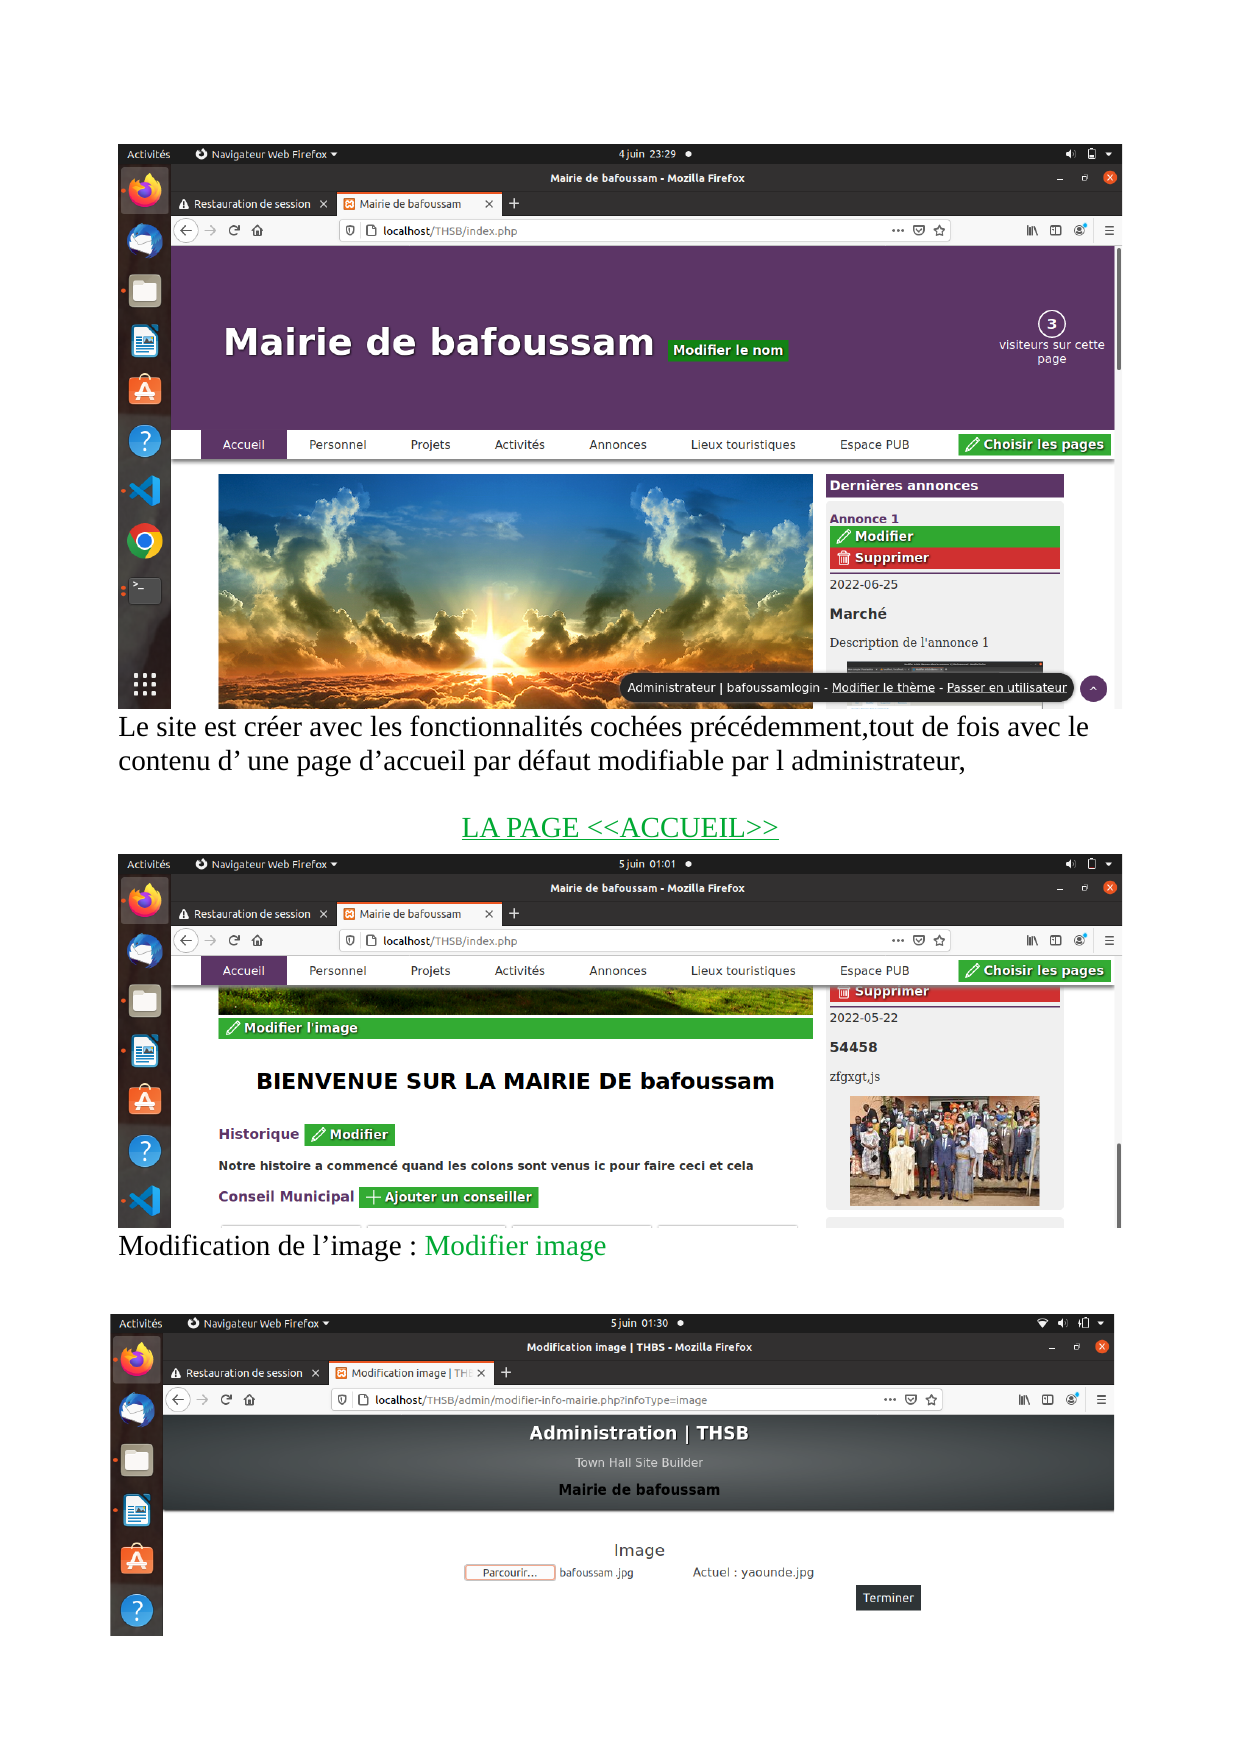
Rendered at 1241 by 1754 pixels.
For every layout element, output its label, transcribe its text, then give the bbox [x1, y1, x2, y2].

text [118, 843, 1122, 854]
text LA PAGE <<ACCUEIL>> [118, 810, 1122, 843]
picture [110, 1314, 1115, 1636]
text Modification de l’image : Modifier image [118, 1228, 1122, 1261]
text Le site est créer avec les fonctionnalités cochées précédemment,tout de fois avec le contenu d’ une page d’accueil par défaut modifiable par l administrateur, [118, 709, 1122, 776]
text [118, 118, 1122, 144]
picture [118, 144, 1123, 709]
picture [118, 854, 1123, 1228]
